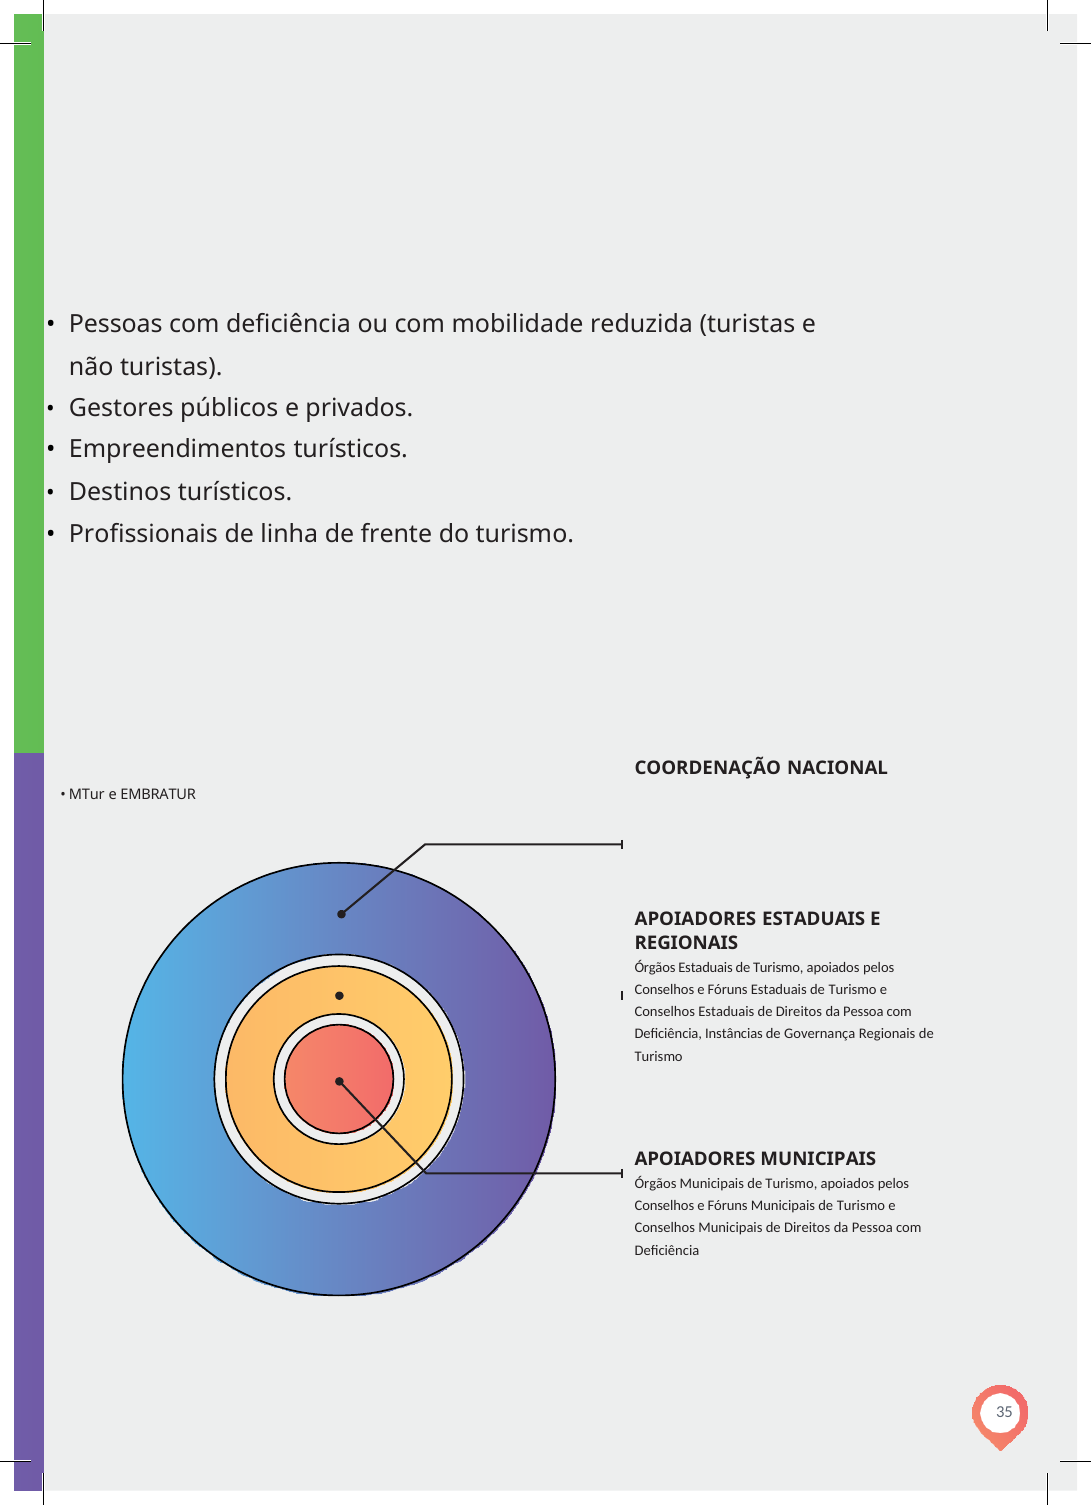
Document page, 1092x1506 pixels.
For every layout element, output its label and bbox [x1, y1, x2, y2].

picture [536, 1101, 556, 1172]
picture [363, 1175, 556, 1296]
picture [122, 1103, 315, 1296]
picture [398, 863, 556, 1057]
picture [124, 864, 554, 1294]
picture [122, 863, 308, 1055]
picture [286, 1026, 392, 1132]
picture [972, 1385, 1028, 1451]
picture [369, 863, 399, 868]
picture [14, 14, 44, 1491]
picture [227, 967, 451, 1191]
